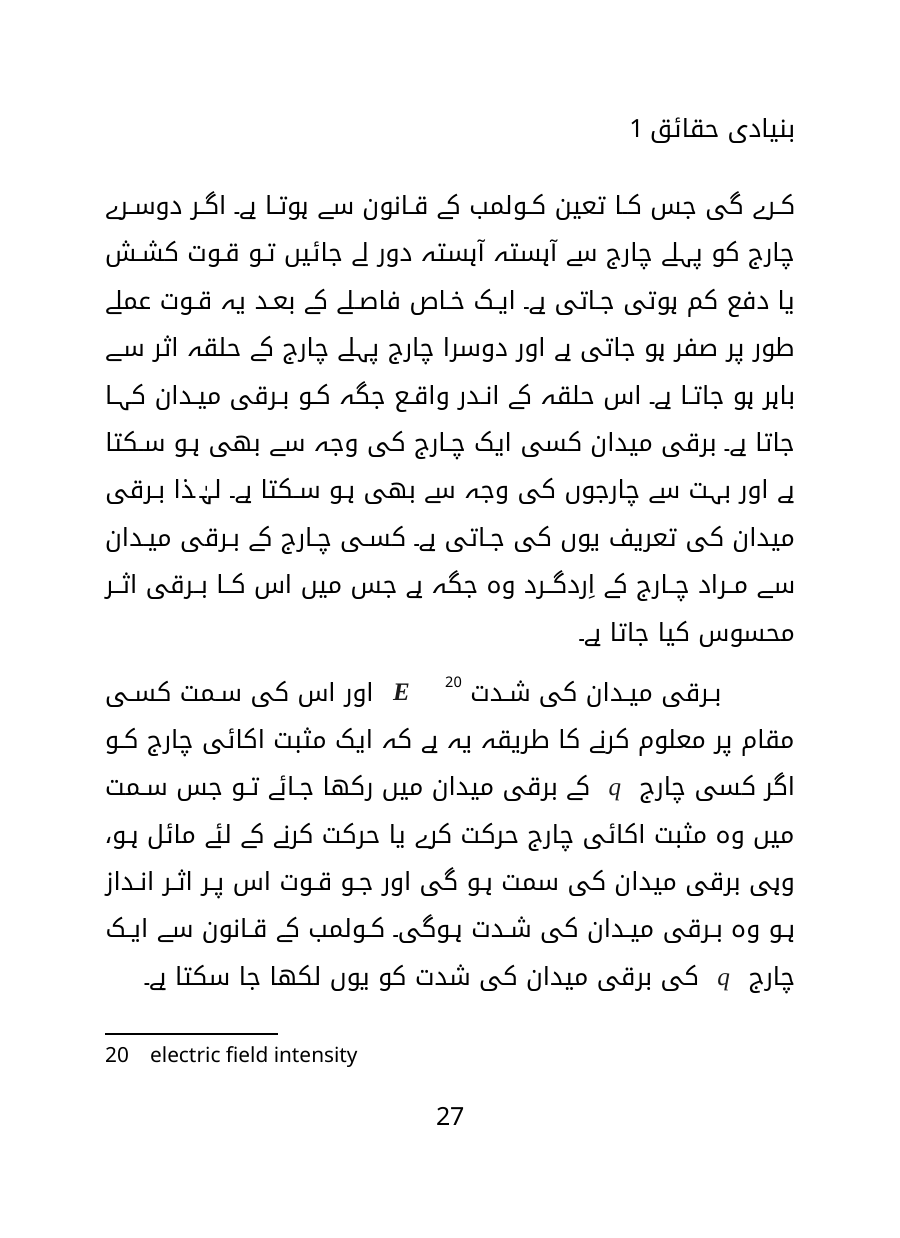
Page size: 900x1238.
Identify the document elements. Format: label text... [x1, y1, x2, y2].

text برقی میدان کی شدت اور اس کی سمت کسی مقام پر معلوم کرنے کا طریقہ یہ ہے کہ ایک مثبت اکائی چارج کو اگر کسی چارجکے برقی میدان میں رکھا جائے تو جس سمت میں وہ مثبت اکائی چارج حرکت کرے یا حرکت کرنے کے لئے مائل ہو، وہی برقی میدان کی سمت ہو گی اور جو قوت اس پر اثر انداز ہو وہ برقی میدان کی شدت ہوگی۔ کولمب کے قانون سے ایک چارجکی برقی میدان کی شدت کو یوں لکھا جا سکتا ہے۔ [105, 669, 795, 1001]
text electric field intensity [105, 1040, 795, 1068]
text اگر ایک چارج کسی جگہ موجود ہو اور دوسرا چارج اس کے قریب لایا جائے تو دوسرے چارج پر کشش یا دفع کی قوت عمل کرے گی جس کا تعین کولمب کے قانون سے ہوتا ہے۔ اگر دوسرے چارج کو پہلے چارج سے آہستہ آہستہ دور لے جائیں تو قوت کشش یا دفع کم ہوتی جاتی ہے۔ ایک خاص فاصلے کے بعد یہ قوت عملے طور پر صفر ہو جاتی ہے اور دوسرا چارج پہلے چارج کے حلقہ اثر سے باہر ہو جاتا ہے۔ اس حلقہ کے اندر واقع جگہ کو برقی میدان کہا جاتا ہے۔ برقی میدان کسی ایک چارج کی وجہ سے بھی ہو سکتا ہے اور بہت سے چارجوں کی وجہ سے بھی ہو سکتا ہے۔ لہٰذا برقی میدان کی تعریف یوں کی جاتی ہے۔ کسی چارج کے برقی میدان سے مراد چارج کے اِردگرد وہ جگہ ہے جس میں اس کا برقی اثر محسوس کیا جاتا ہے۔ [105, 182, 795, 656]
